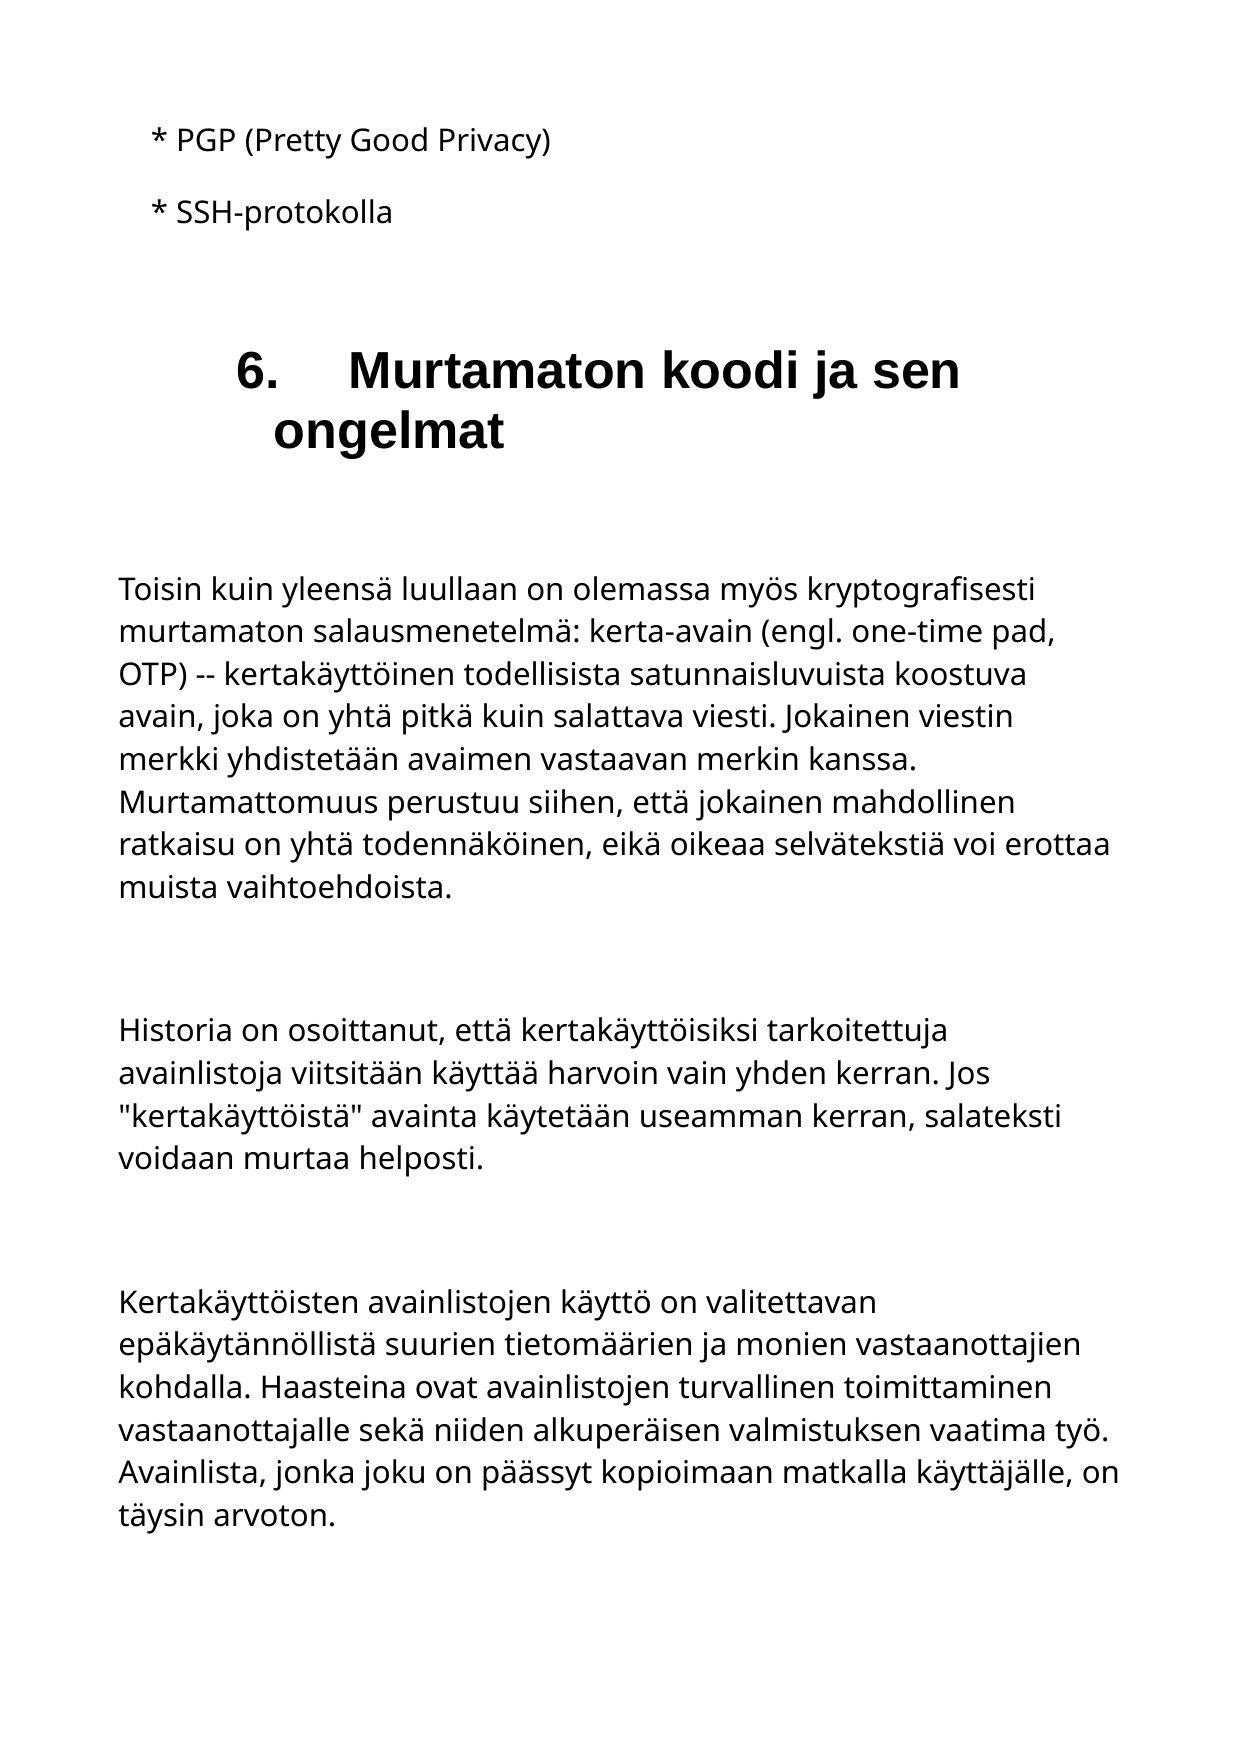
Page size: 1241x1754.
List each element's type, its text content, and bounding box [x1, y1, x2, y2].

text * SSH-protokolla [118, 190, 1122, 232]
text * PGP (Pretty Good Privacy) [118, 118, 1122, 161]
list Murtamaton koodi ja sen ongelmat [236, 340, 1122, 459]
text Historia on osoittanut, että kertakäyttöisiksi tarkoitettuja avainlistoja viitsitään käyttää harvoin vain yhden kerran. Jos "kertakäyttöistä" avainta käytetään useamman kerran, salateksti voidaan murtaa helposti. [118, 1008, 1122, 1179]
text Toisin kuin yleensä luullaan on olemassa myös kryptografisesti murtamaton salausmenetelmä: kerta-avain (engl. one-time pad, OTP) -- kertakäyttöinen todellisista satunnaisluvuista koostuva avain, joka on yhtä pitkä kuin salattava viesti. Jokainen viestin merkki yhdistetään avaimen vastaavan merkin kanssa. Murtamattomuus perustuu siihen, että jokainen mahdollinen ratkaisu on yhtä todennäköinen, eikä oikeaa selvätekstiä voi erottaa muista vaihtoehdoista. [118, 567, 1122, 907]
text Kertakäyttöisten avainlistojen käyttö on valitettavan epäkäytännöllistä suurien tietomäärien ja monien vastaanottajien kohdalla. Haasteina ovat avainlistojen turvallinen toimittaminen vastaanottajalle sekä niiden alkuperäisen valmistuksen vaatima työ. Avainlista, jonka joku on päässyt kopioimaan matkalla käyttäjälle, on täysin arvoton. [118, 1280, 1122, 1535]
